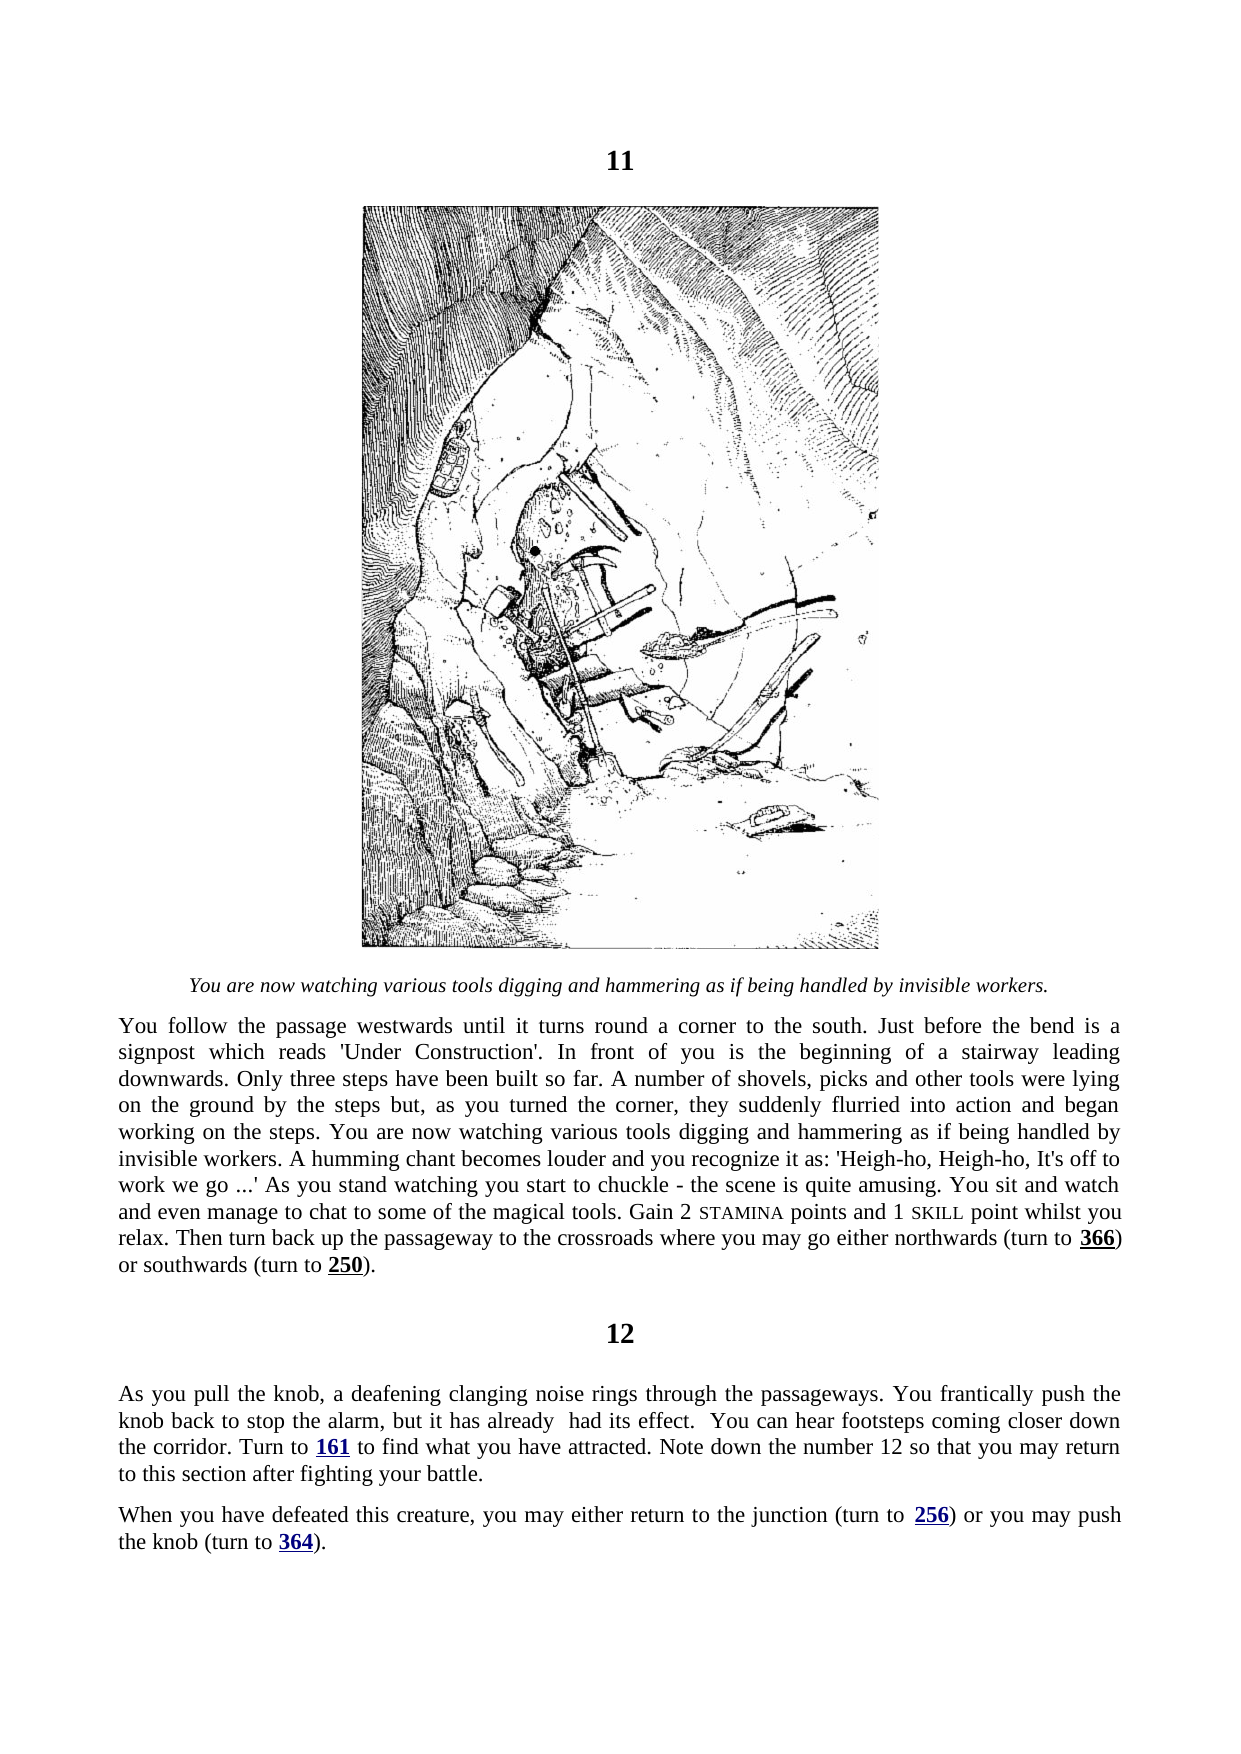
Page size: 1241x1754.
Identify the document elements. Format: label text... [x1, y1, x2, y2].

text When you have defeated this creature, you may either return to the junction (turn to 256) or you may push the knob (turn to 364). [118, 1501, 1122, 1554]
subtitle 12 [118, 1317, 1122, 1350]
text You follow the passage westwards until it turns round a corner to the south. Just before the bend is a signpost which reads 'Under Construction'. In front of you is the beginning of a stairway leading downwards. Only three steps have been built so far. A number of shovels, picks and other tools were lying on the ground by the steps but, as you turned the corner, they suddenly flurried into action and began working on the steps. You are now watching various tools digging and hammering as if being handled by invisible workers. A humming chant becomes louder and you recognize it as: 'Heigh-ho, Heigh-ho, It's off to work we go ...' As you stand watching you start to chuckle - the scene is quite amusing. You sit and watch and even manage to chat to some of the magical tools. Gain 2 stamina points and 1 skill point whilst you relax. Then turn back up the passageway to the crossroads where you may go either northwards (turn to 366) or southwards (turn to 250). [118, 1012, 1122, 1277]
text As you pull the knob, a deafening clanging noise rings through the passageways. You frantically push the knob back to stop the alarm, but it has already had its effect. You can hear footsteps coming closer down the corridor. Turn to 161 to find what you have attracted. Note down the number 12 so that you may return to this section after fighting your battle. [118, 1380, 1122, 1486]
subtitle 11 [118, 143, 1122, 176]
picture [361, 206, 879, 949]
text You are now watching various tools digging and hammering as if being handled by invisible workers. [118, 206, 1122, 997]
